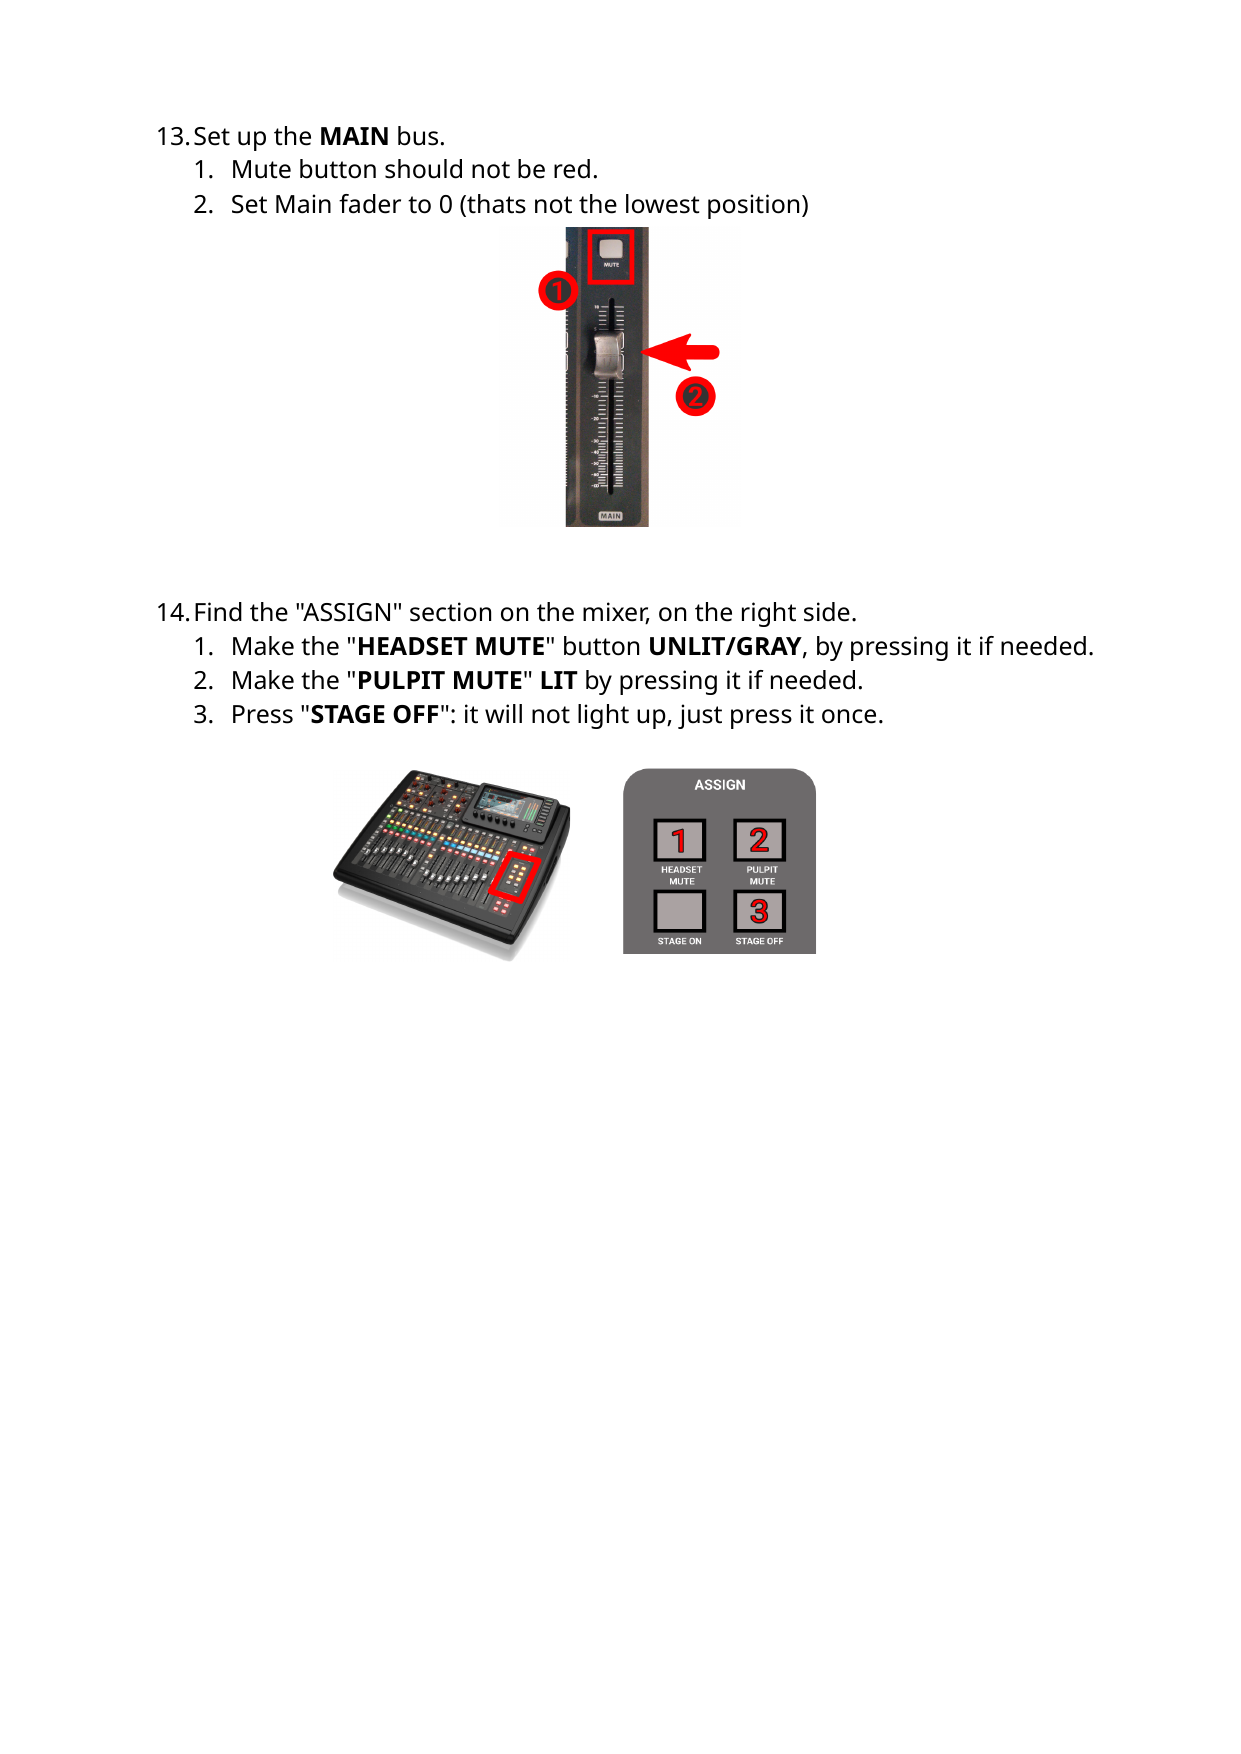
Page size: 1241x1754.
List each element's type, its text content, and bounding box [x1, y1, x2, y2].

list Press "STAGE OFF": it will not light up, just press it once. [193, 696, 1122, 764]
list Set Main fader to 0 (thats not the lowest position) [193, 186, 1122, 220]
list Set up the MAIN bus. [156, 118, 1122, 152]
list Make the "PULPIT MUTE" LIT by pressing it if needed. [193, 662, 1122, 696]
list Make the "HEADSET MUTE" button UNLIT/GRAY, by pressing it if needed. [193, 628, 1122, 662]
list Mute button should not be red. [193, 152, 1122, 186]
picture [498, 226, 742, 527]
picture [333, 770, 571, 962]
list Find the "ASSIGN" section on the mixer, on the right side. [156, 594, 1122, 628]
picture [619, 765, 824, 954]
